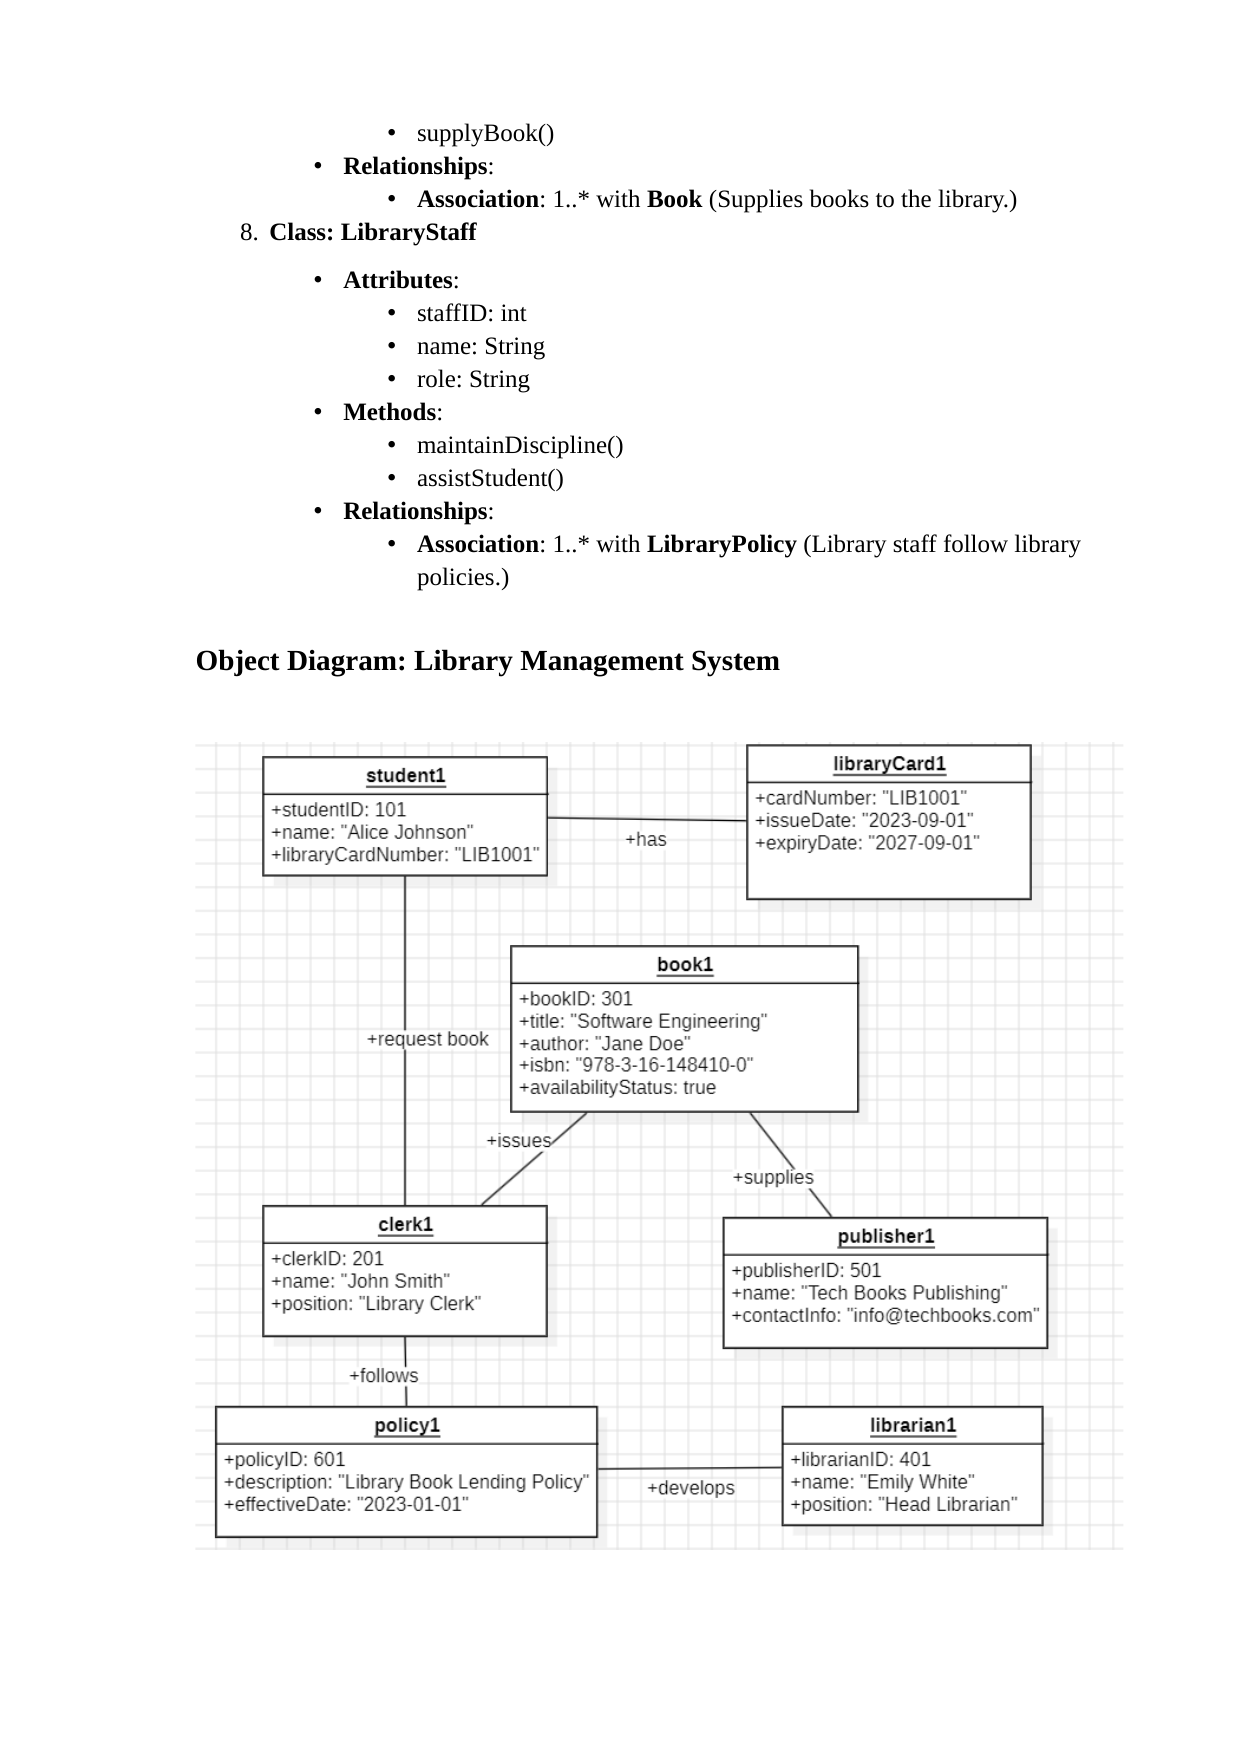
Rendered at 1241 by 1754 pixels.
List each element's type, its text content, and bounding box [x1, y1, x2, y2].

list Methods: [313, 397, 1123, 426]
list name: String [387, 331, 1123, 359]
text Object Diagram: Library Management System [195, 643, 1123, 677]
list assistStudent() [387, 463, 1123, 492]
picture [195, 742, 1124, 1550]
list role: String [387, 364, 1123, 393]
list Relationships: [313, 151, 1123, 180]
list Association: 1..* with Book (Supplies books to the library.) [387, 184, 1123, 213]
list supplyBook() [387, 118, 1123, 147]
list Relationships: [313, 496, 1123, 525]
list maintainDiscipline() [387, 430, 1123, 459]
list staffID: int [387, 298, 1123, 327]
list Attributes: [313, 265, 1123, 293]
list Class: LibraryStaff [240, 217, 1123, 246]
list Association: 1..* with LibraryPolicy (Library staff follow library policies.) [387, 529, 1123, 591]
